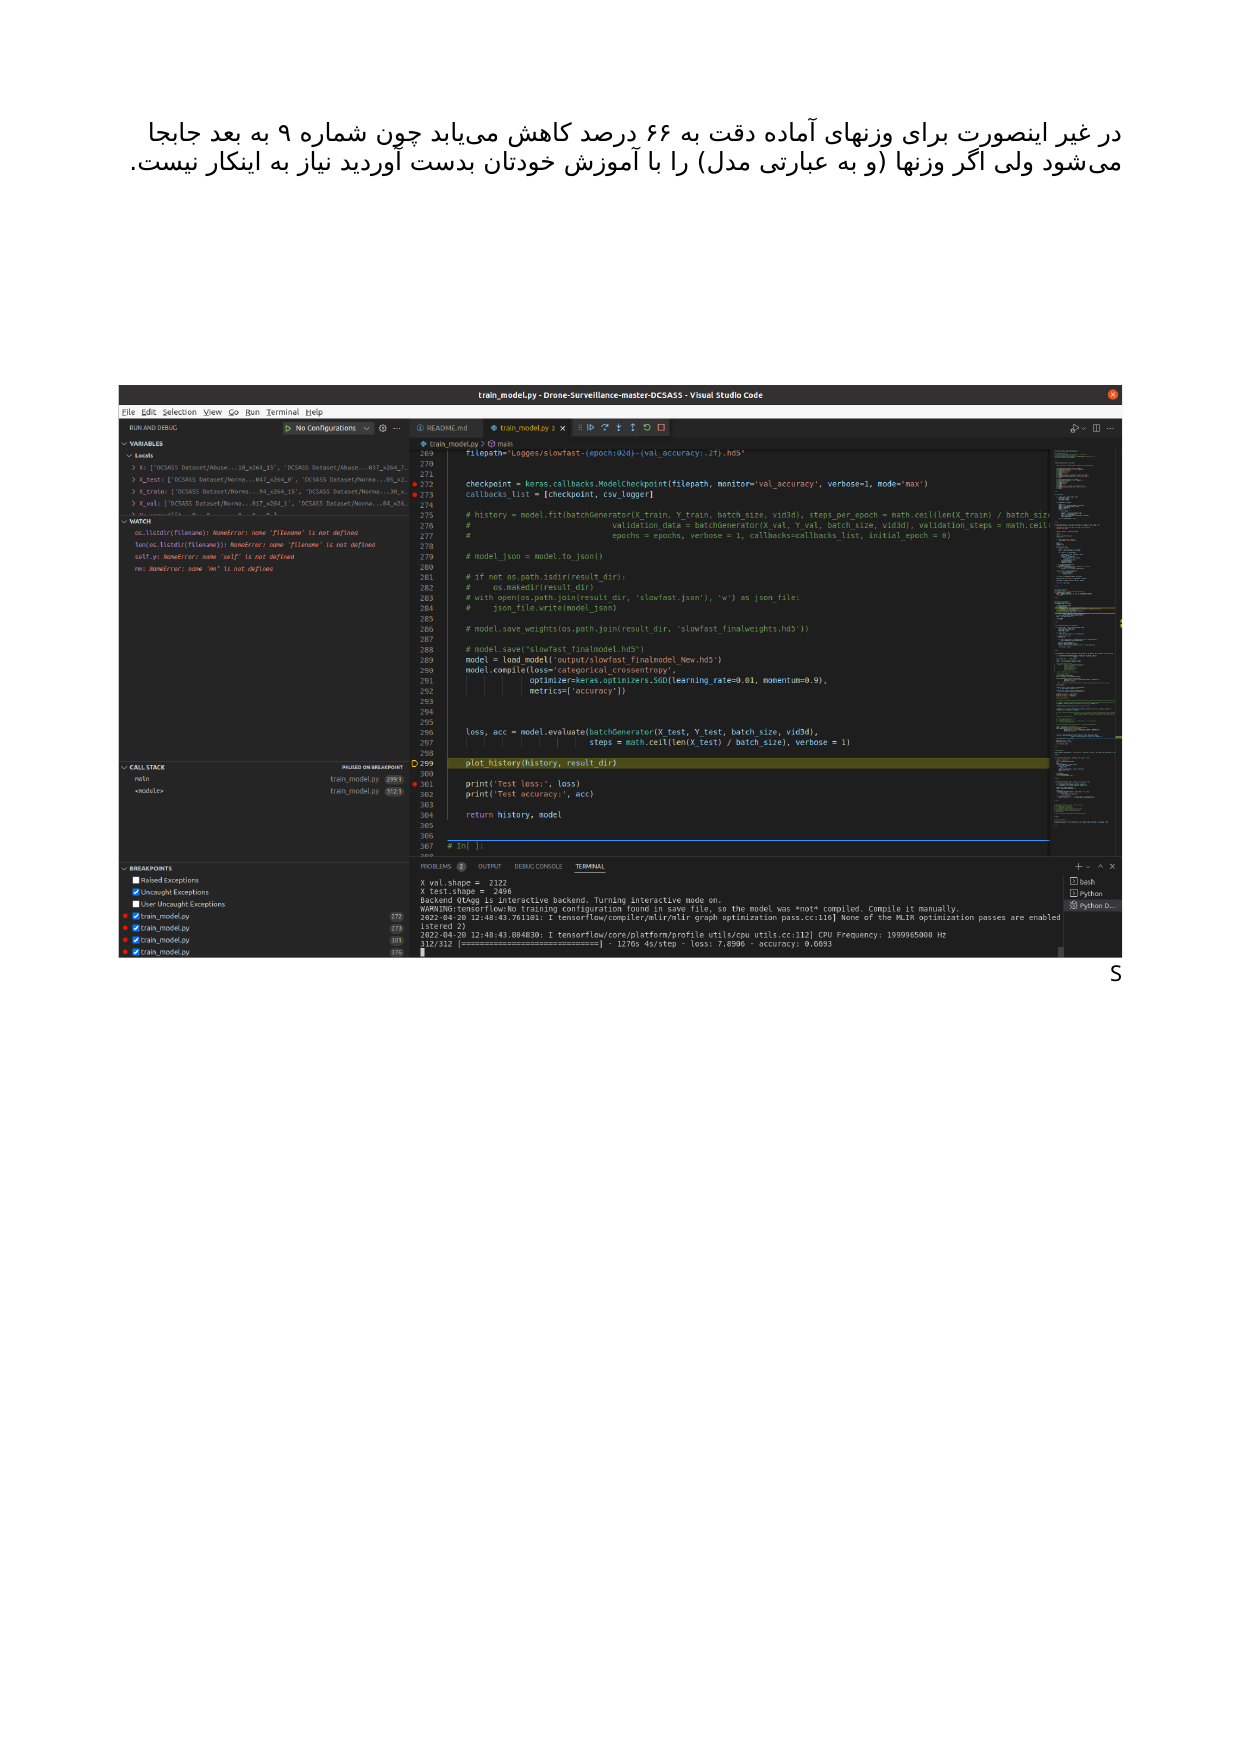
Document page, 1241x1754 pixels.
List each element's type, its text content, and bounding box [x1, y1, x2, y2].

text S [118, 958, 1122, 987]
text در غیر اینصورت برای وزنهای آماده دقت به ۶۶ درصد کاهش می‌یابد چون شماره ۹ به بعد جابجا می‌شود ولی اگر وزنها (و به عبارتی مدل) را با آموزش خودتان بدست آوردید نیاز به اینکار نیست. [118, 118, 1122, 176]
picture [118, 385, 1123, 958]
